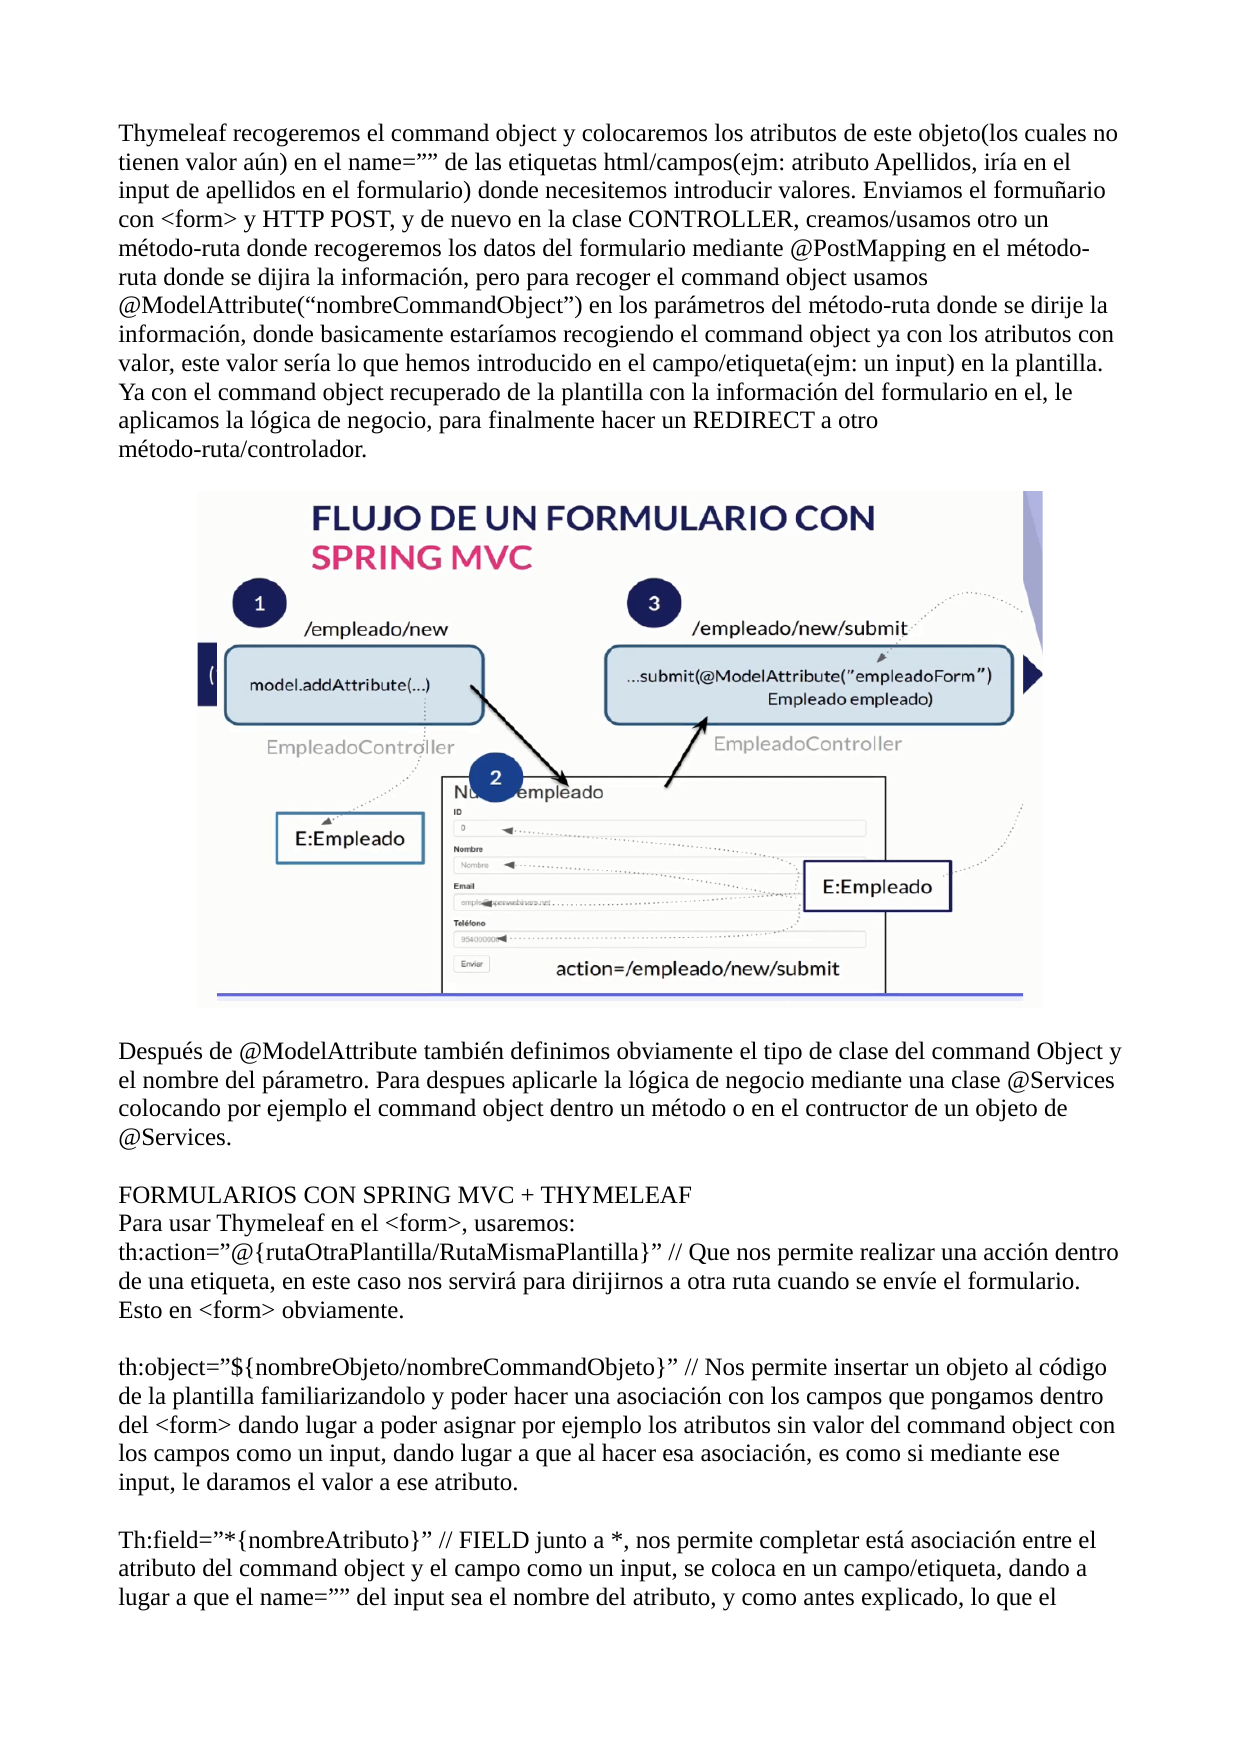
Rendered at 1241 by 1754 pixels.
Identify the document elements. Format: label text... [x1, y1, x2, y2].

text Th:field=”*{nombreAtributo}” // FIELD junto a *, nos permite completar está asociación entre el atributo del command object y el campo como un input, se coloca en un campo/etiqueta, dando a lugar a que el name=”” del input sea el nombre del atributo, y como antes explicado, lo que el [118, 1525, 1122, 1611]
text Para usar Thymeleaf en el <form>, usaremos: [118, 1208, 1122, 1237]
text th:action=”@{rutaOtraPlantilla/RutaMismaPlantilla}” // Que nos permite realizar una acción dentro de una etiqueta, en este caso nos servirá para dirijirnos a otra ruta cuando se envíe el formulario. Esto en <form> obviamente. [118, 1237, 1122, 1323]
text Después de @ModelAttribute también definimos obviamente el tipo de clase del command Object y el nombre del párametro. Para despues aplicarle la lógica de negocio mediante una clase @Services colocando por ejemplo el command object dentro un método o en el contructor de un objeto de @Services. [118, 1036, 1122, 1151]
text Thymeleaf recogeremos el command object y colocaremos los atributos de este objeto(los cuales no tienen valor aún) en el name=”” de las etiquetas html/campos(ejm: atributo Apellidos, iría en el input de apellidos en el formulario) donde necesitemos introducir valores. Enviamos el formuñario con <form> y HTTP POST, y de nuevo en la clase CONTROLLER, creamos/usamos otro un método-ruta donde recogeremos los datos del formulario mediante @PostMapping en el método-ruta donde se dijira la información, pero para recoger el command object usamos @ModelAttribute(“nombreCommandObject”) en los parámetros del método-ruta donde se dirije la información, donde basicamente estaríamos recogiendo el command object ya con los atributos con valor, este valor sería lo que hemos introducido en el campo/etiqueta(ejm: un input) en la plantilla. Ya con el command object recuperado de la plantilla con la información del formulario en el, le aplicamos la lógica de negocio, para finalmente hacer un REDIRECT a otro método-ruta/controlador. [118, 118, 1122, 463]
text th:object=”${nombreObjeto/nombreCommandObjeto}” // Nos permite insertar un objeto al código de la plantilla familiarizandolo y poder hacer una asociación con los campos que pongamos dentro del <form> dando lugar a poder asignar por ejemplo los atributos sin valor del command object con los campos como un input, dando lugar a que al hacer esa asociación, es como si mediante ese input, le daramos el valor a ese atributo. [118, 1352, 1122, 1496]
text FORMULARIOS CON SPRING MVC + THYMELEAF [118, 1180, 1122, 1208]
picture [197, 491, 1043, 1008]
